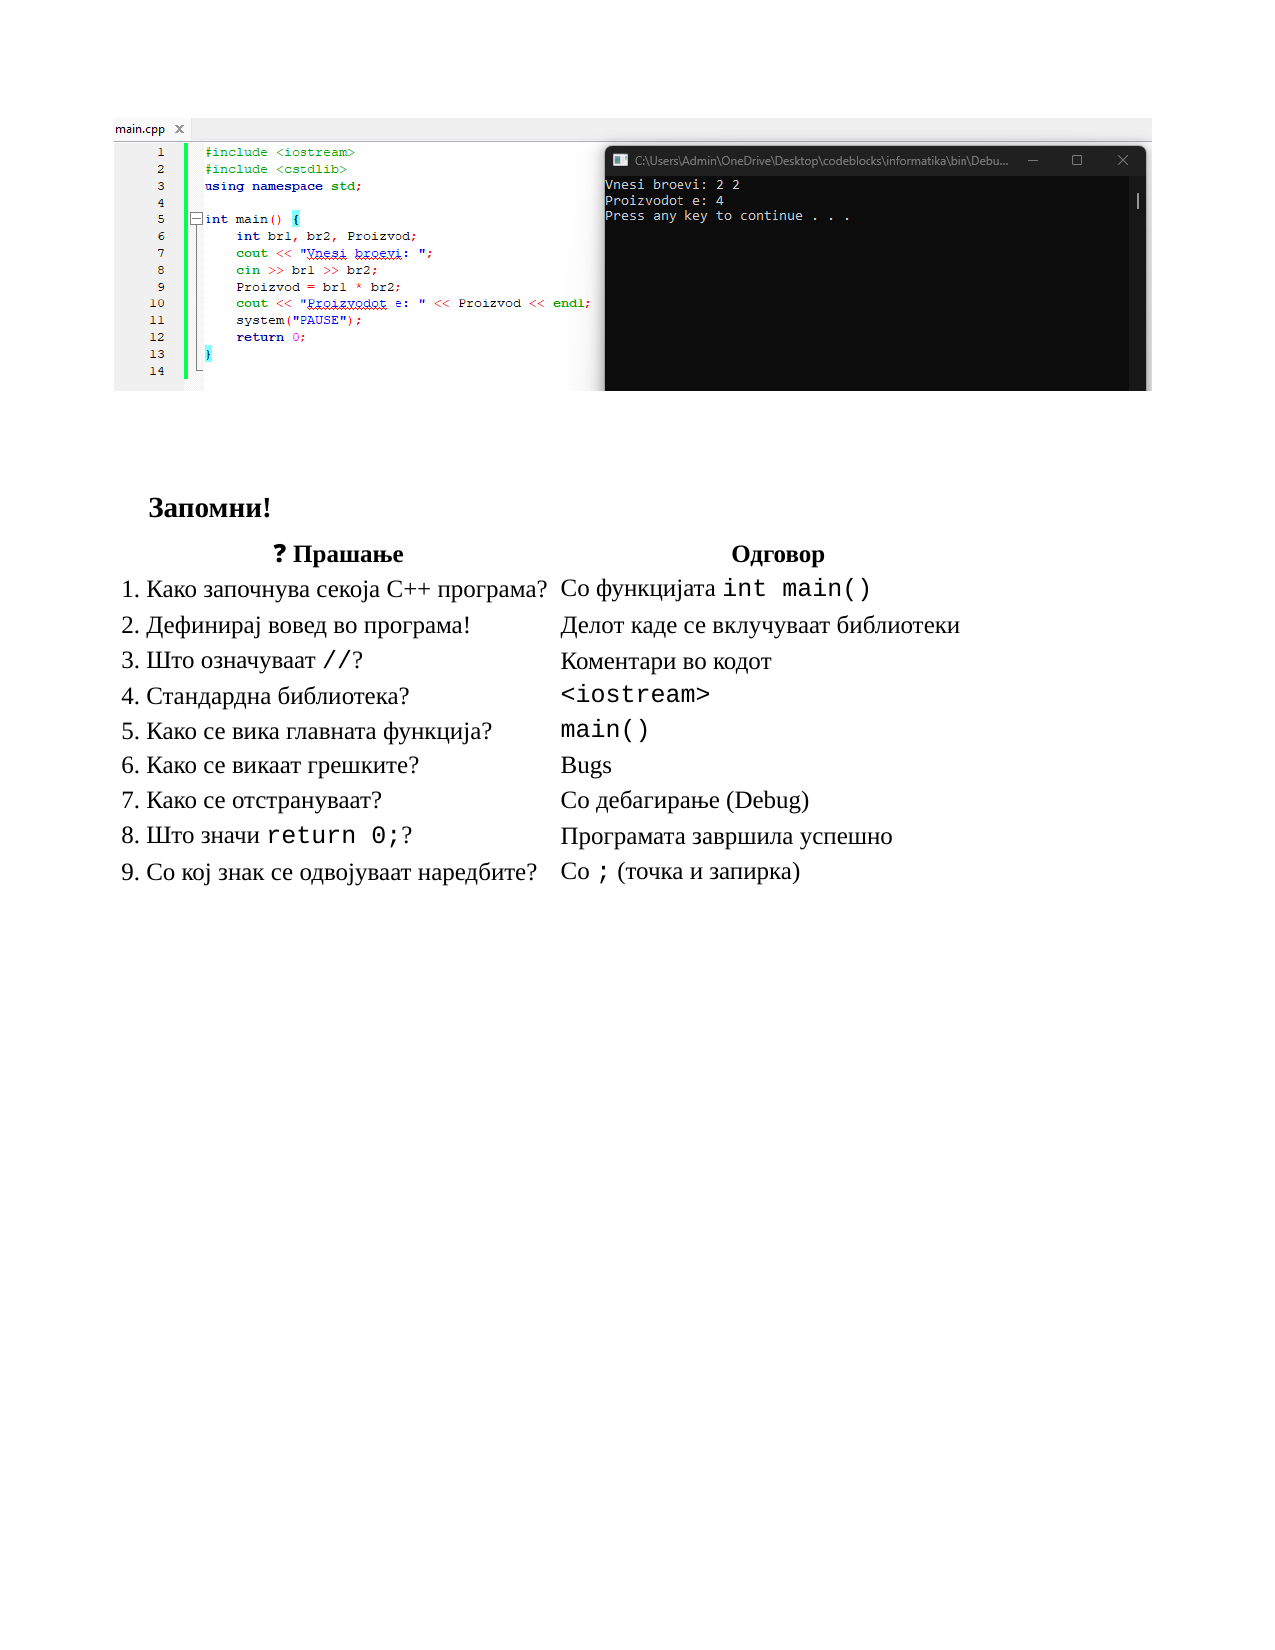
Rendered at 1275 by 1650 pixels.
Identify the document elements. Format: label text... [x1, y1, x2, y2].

table_cell <iostream> [558, 679, 973, 713]
table_cell 6. Како се викаат грешките? [118, 748, 557, 782]
table_cell main() [558, 713, 973, 748]
table_cell Програмата завршила успешно [558, 817, 973, 853]
table_cell 5. Како се вика главната функција? [118, 713, 557, 748]
table_cell 1. Како започнува секоја C++ програма? [118, 571, 557, 607]
subtitle 🧠 Запомни! [118, 490, 1157, 523]
table_cell 4. Стандардна библиотека? [118, 679, 557, 713]
table_cell 9. Со кој знак се одвојуваат наредбите? [118, 854, 557, 890]
table_cell Со ; (точка и запирка) [558, 854, 973, 890]
table_cell Делот каде се вклучуваат библиотеки [558, 607, 973, 642]
table_cell 8. Што значи return 0;? [118, 817, 557, 853]
table_cell Со функцијата int main() [558, 571, 973, 607]
table_cell Со дебагирање (Debug) [558, 782, 973, 817]
table_cell 2. Дефинирај вовед во програма! [118, 607, 557, 642]
picture [113, 118, 1152, 391]
table_header ✅ Одговор [558, 536, 973, 571]
table_cell 7. Како се отстрануваат? [118, 782, 557, 817]
table_header ❓ Прашање [118, 536, 557, 571]
table_cell 3. Што означуваат //? [118, 642, 557, 678]
table_cell Bugs [558, 748, 973, 782]
table_cell Коментари во кодот [558, 642, 973, 678]
